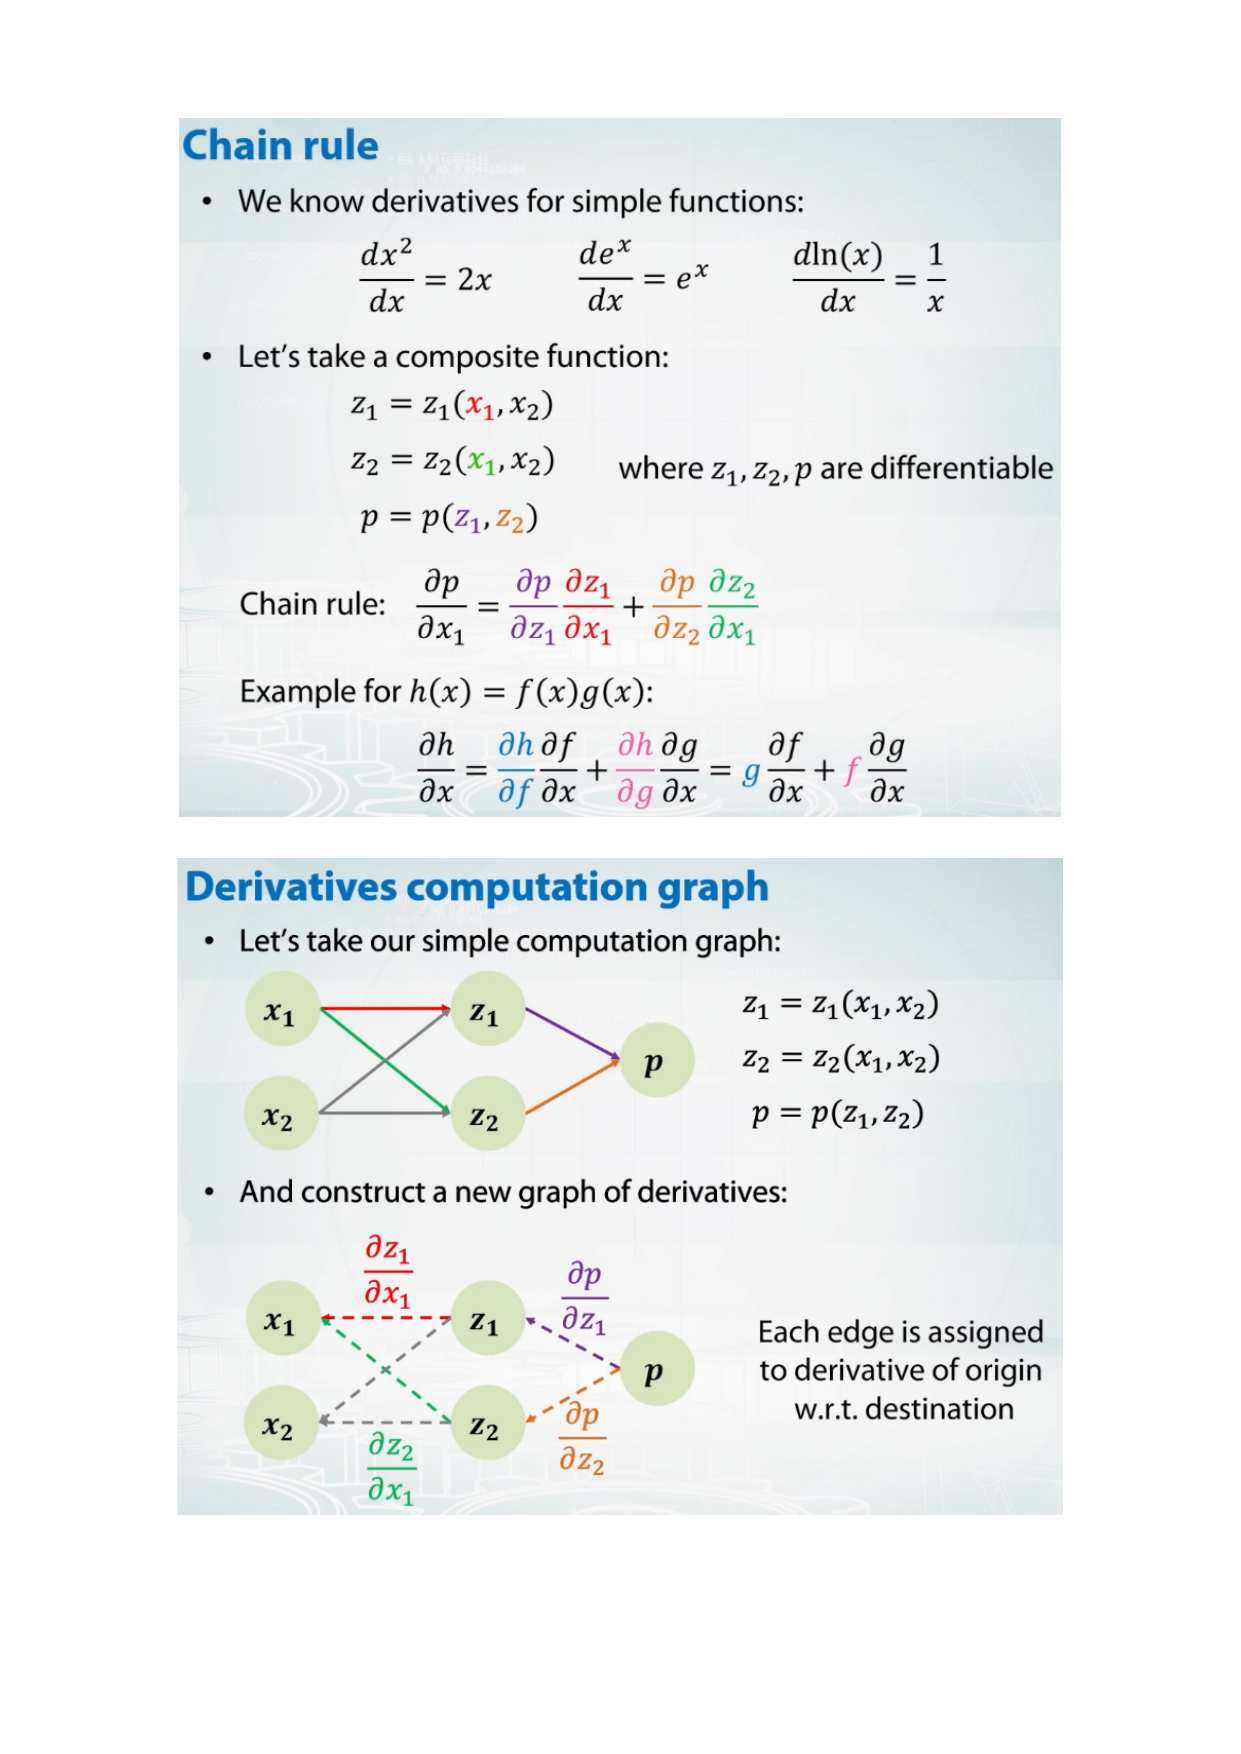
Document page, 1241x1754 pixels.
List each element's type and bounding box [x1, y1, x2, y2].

picture [179, 118, 1062, 817]
picture [177, 858, 1063, 1515]
